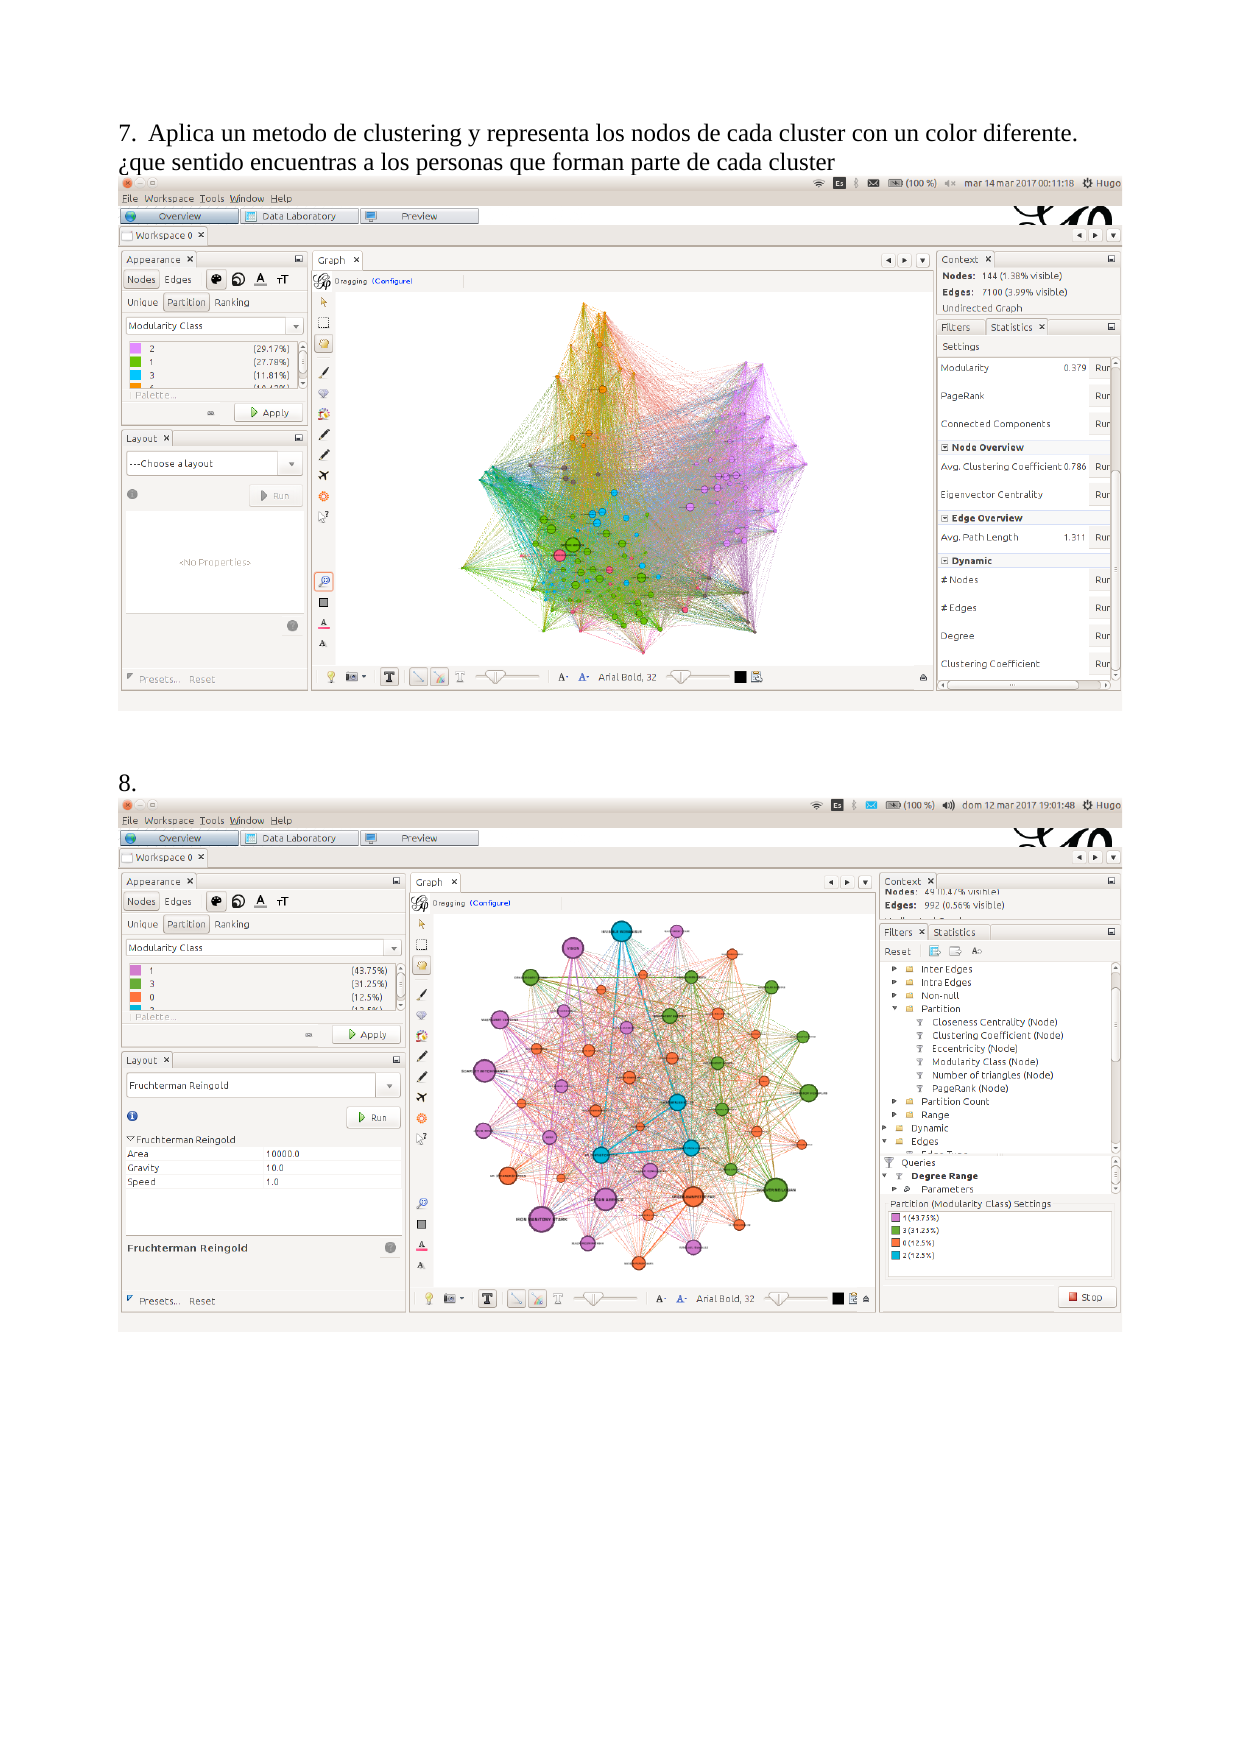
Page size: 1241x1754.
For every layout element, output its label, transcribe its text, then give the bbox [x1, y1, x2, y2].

text 8. [118, 768, 1122, 797]
text 7. Aplica un metodo de clustering y representa los nodos de cada cluster con un color diferente. ¿que sentido encuentras a los personas que forman parte de cada cluster [118, 118, 1122, 175]
picture [118, 175, 1123, 711]
picture [118, 797, 1123, 1332]
